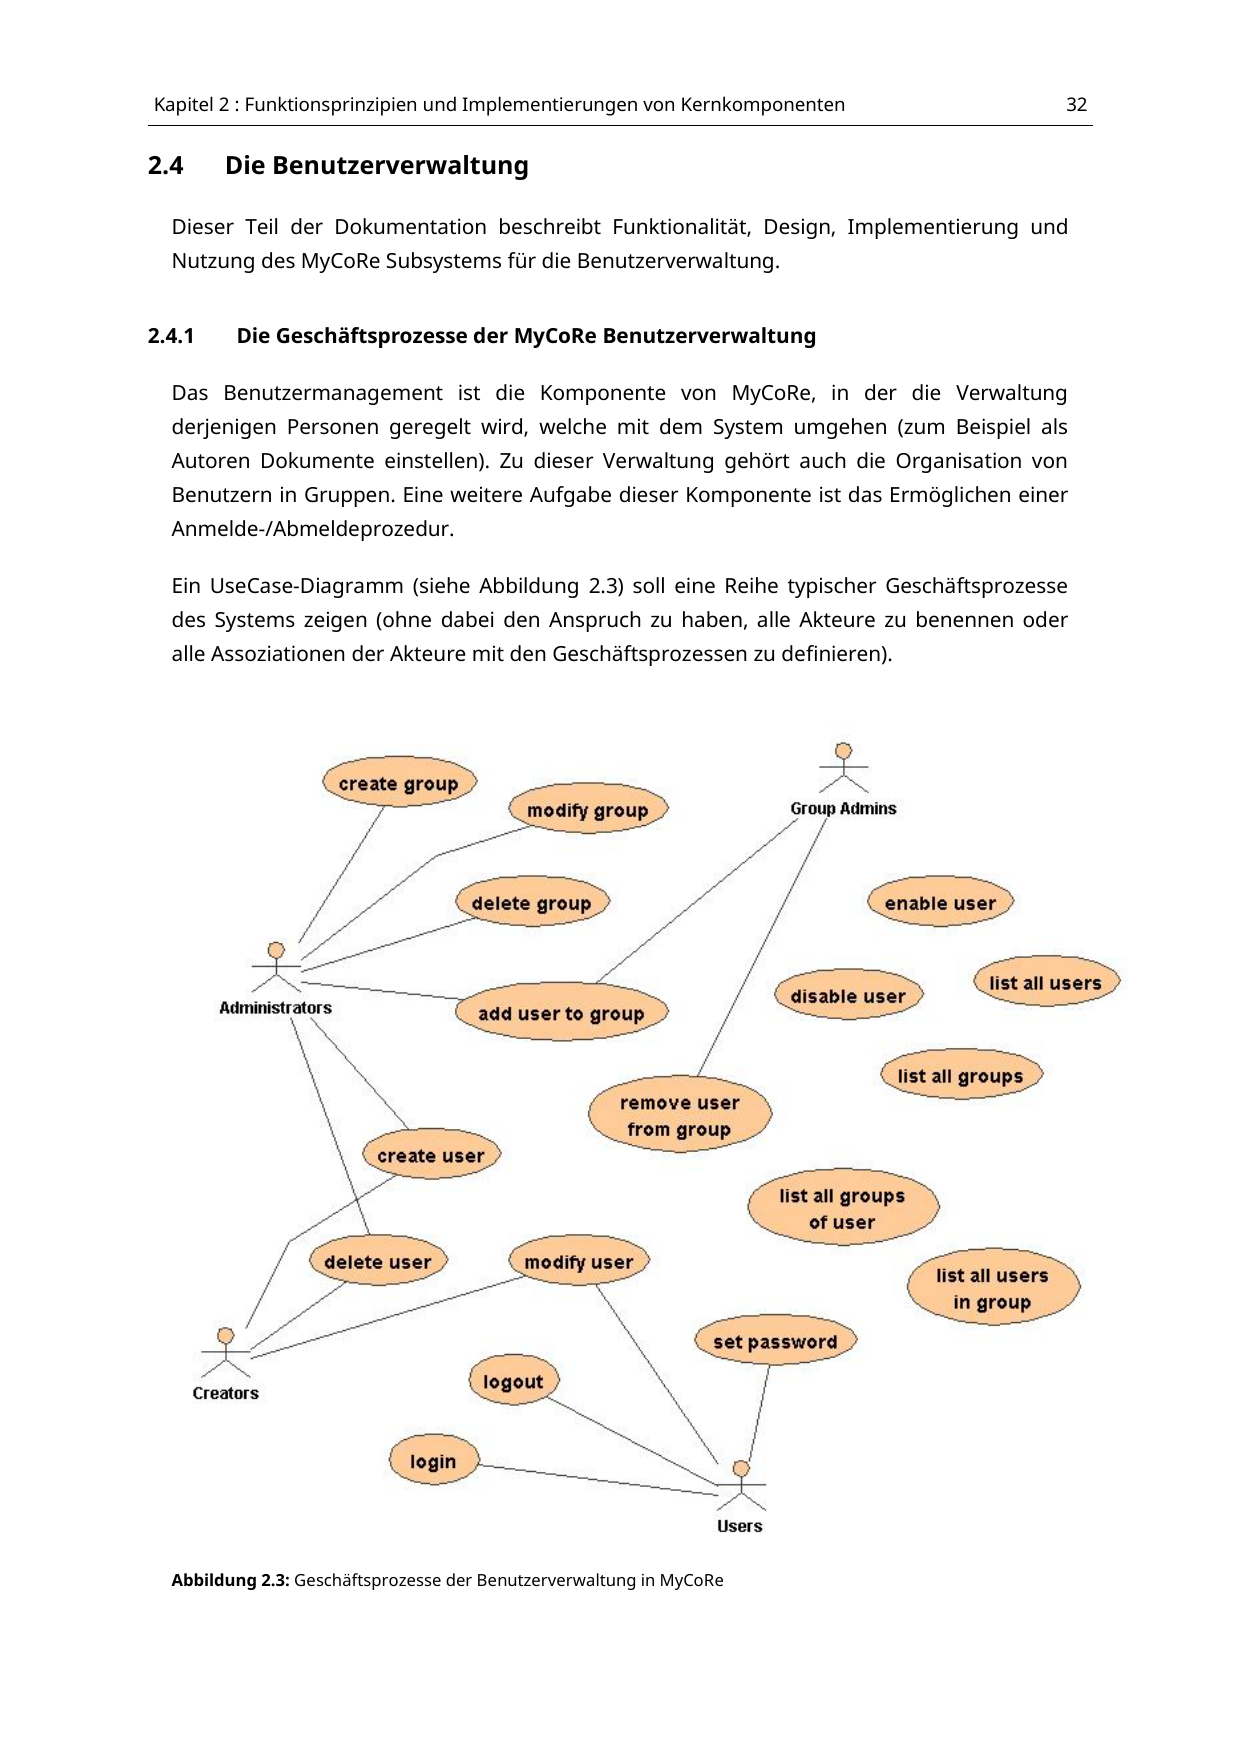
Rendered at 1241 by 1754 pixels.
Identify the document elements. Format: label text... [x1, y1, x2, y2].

text Abbildung 2.3: Geschäftsprozesse der Benutzerverwaltung in MyCoRe [171, 1564, 1128, 1591]
subtitle Die Geschäftsprozesse der MyCoRe Benutzerverwaltung [148, 321, 1092, 349]
text Dieser Teil der Dokumentation beschreibt Funktionalität, Design, Implementierung und Nutzung des MyCoRe Subsystems für die Benutzerverwaltung. [171, 212, 1069, 274]
text Das Benutzermanagement ist die Komponente von MyCoRe, in der die Verwaltung derjenigen Personen geregelt wird, welche mit dem System umgehen (zum Beispiel als Autoren Dokumente einstellen). Zu dieser Verwaltung gehört auch die Organisation von Benutzern in Gruppen. Eine weitere Aufgabe dieser Komponente ist das Ermöglichen einer Anmelde-/Abmeldeprozedur. [171, 378, 1069, 542]
text [148, 695, 1152, 1591]
text Ein UseCase-Diagramm (siehe Abbildung 2.3) soll eine Reihe typischer Geschäftsprozesse des Systems zeigen (ohne dabei den Anspruch zu haben, alle Akteure zu benennen oder alle Assoziationen der Akteure mit den Geschäftsprozessen zu definieren). [171, 571, 1069, 667]
subtitle Die Benutzerverwaltung [148, 148, 1092, 182]
picture [171, 724, 1149, 1564]
